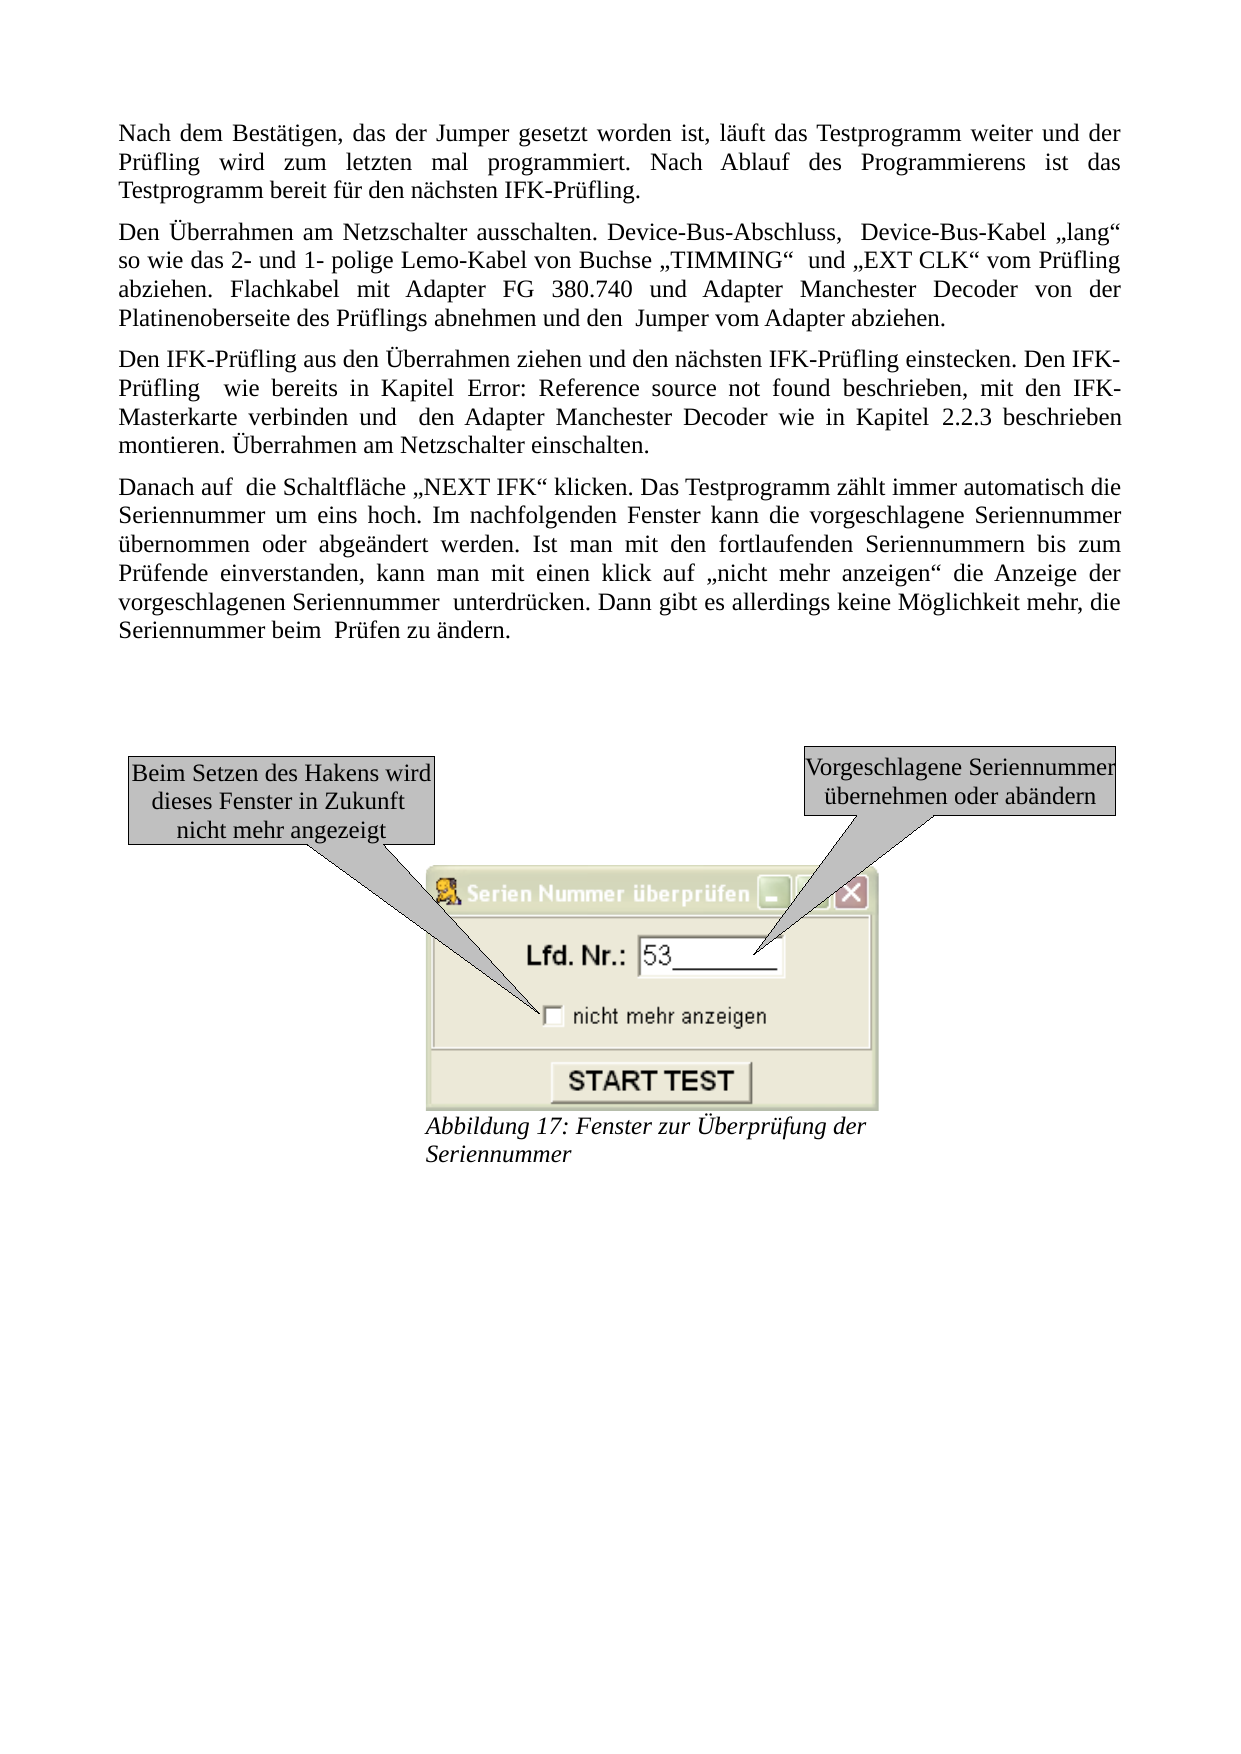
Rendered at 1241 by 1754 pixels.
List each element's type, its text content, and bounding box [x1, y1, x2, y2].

picture [425, 865, 879, 1111]
text Nach dem Bestätigen, das der Jumper gesetzt worden ist, läuft das Testprogramm weiter und der Prüfling wird zum letzten mal programmiert. Nach Ablauf des Programmierens ist das Testprogramm bereit für den nächsten IFK-Prüfling. [118, 118, 1122, 204]
text Danach auf die Schaltfläche „NEXT IFK“ klicken. Das Testprogramm zählt immer automatisch die Seriennummer um eins hoch. Im nachfolgenden Fenster kann die vorgeschlagene Seriennummer übernommen oder abgeändert werden. Ist man mit den fortlaufenden Seriennummern bis zum Prüfende einverstanden, kann man mit einen klick auf „nicht mehr anzeigen“ die Anzeige der vorgeschlagenen Seriennummer unterdrücken. Dann gibt es allerdings keine Möglichkeit mehr, die Seriennummer beim Prüfen zu ändern. [118, 472, 1122, 644]
text Den IFK-Prüfling aus den Überrahmen ziehen und den nächsten IFK-Prüfling einstecken. Den IFK-Prüfling wie bereits in Kapitel Fehler: Referenz nicht gefunden beschrieben, mit den IFK-Masterkarte verbinden und den Adapter Manchester Decoder wie in Kapitel 2.2.3 beschrieben montieren. Überrahmen am Netzschalter einschalten. [118, 344, 1122, 459]
text Den Überrahmen am Netzschalter ausschalten. Device-Bus-Abschluss, Device-Bus-Kabel „lang“ so wie das 2- und 1- polige Lemo-Kabel von Buchse „TIMMING“ und „EXT CLK“ vom Prüfling abziehen. Flachkabel mit Adapter FG 380.740 und Adapter Manchester Decoder von der Platinenoberseite des Prüflings abnehmen und den Jumper vom Adapter abziehen. [118, 217, 1122, 332]
text Abbildung 17: Fenster zur Überprüfung der Seriennummer [426, 1111, 879, 1168]
